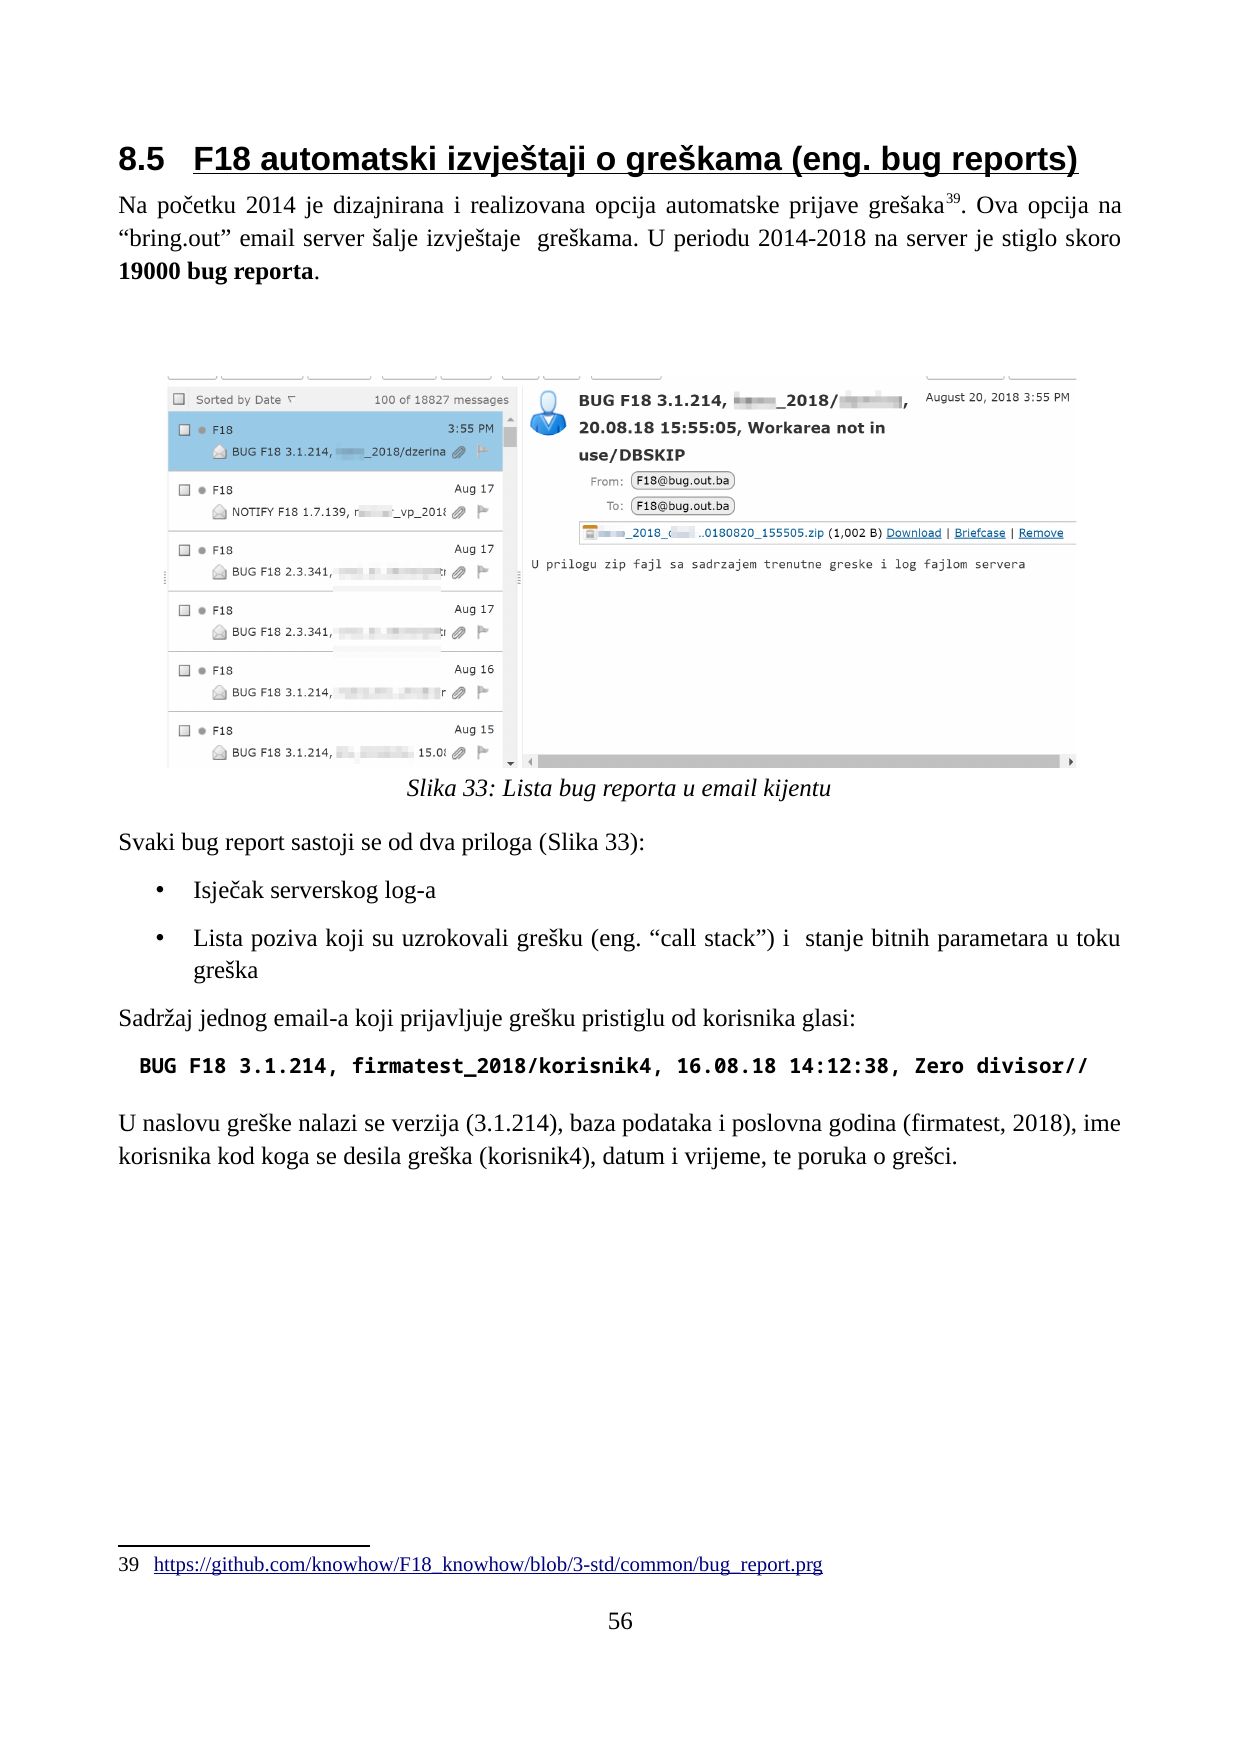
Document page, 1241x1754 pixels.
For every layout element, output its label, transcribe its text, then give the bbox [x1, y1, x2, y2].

picture [163, 376, 1077, 768]
subtitle F18 automatski izvještaji o greškama (eng. bug reports) [118, 139, 1122, 178]
text Slika 33: Lista bug reporta u email kijentu [164, 768, 1076, 801]
text Na početku 2014 je dizajnirana i realizovana opcija automatske prijave grešaka. Ova opcija na “bring.out” email server šalje izvještaje greškama. U periodu 2014-2018 na server je stiglo skoro 19000 bug reporta. [118, 190, 1122, 285]
text https://github.com/knowhow/F18_knowhow/blob/3-std/common/bug_report.prg [118, 1552, 1122, 1576]
list Isječak serverskog log-a [156, 875, 1122, 904]
text Svaki bug report sastoji se od dva priloga (Slika 33): [118, 827, 1122, 856]
text Sadržaj jednog email-a koji prijavljuje grešku pristiglu od korisnika glasi: [118, 1003, 1122, 1032]
list Lista poziva koji su uzrokovali grešku (eng. “call stack”) i stanje bitnih parametara u toku greška [156, 923, 1122, 984]
text U naslovu greške nalazi se verzija (3.1.214), baza podataka i poslovna godina (firmatest, 2018), ime korisnika kod koga se desila greška (korisnik4), datum i vrijeme, te poruka o grešci. [118, 1108, 1122, 1169]
